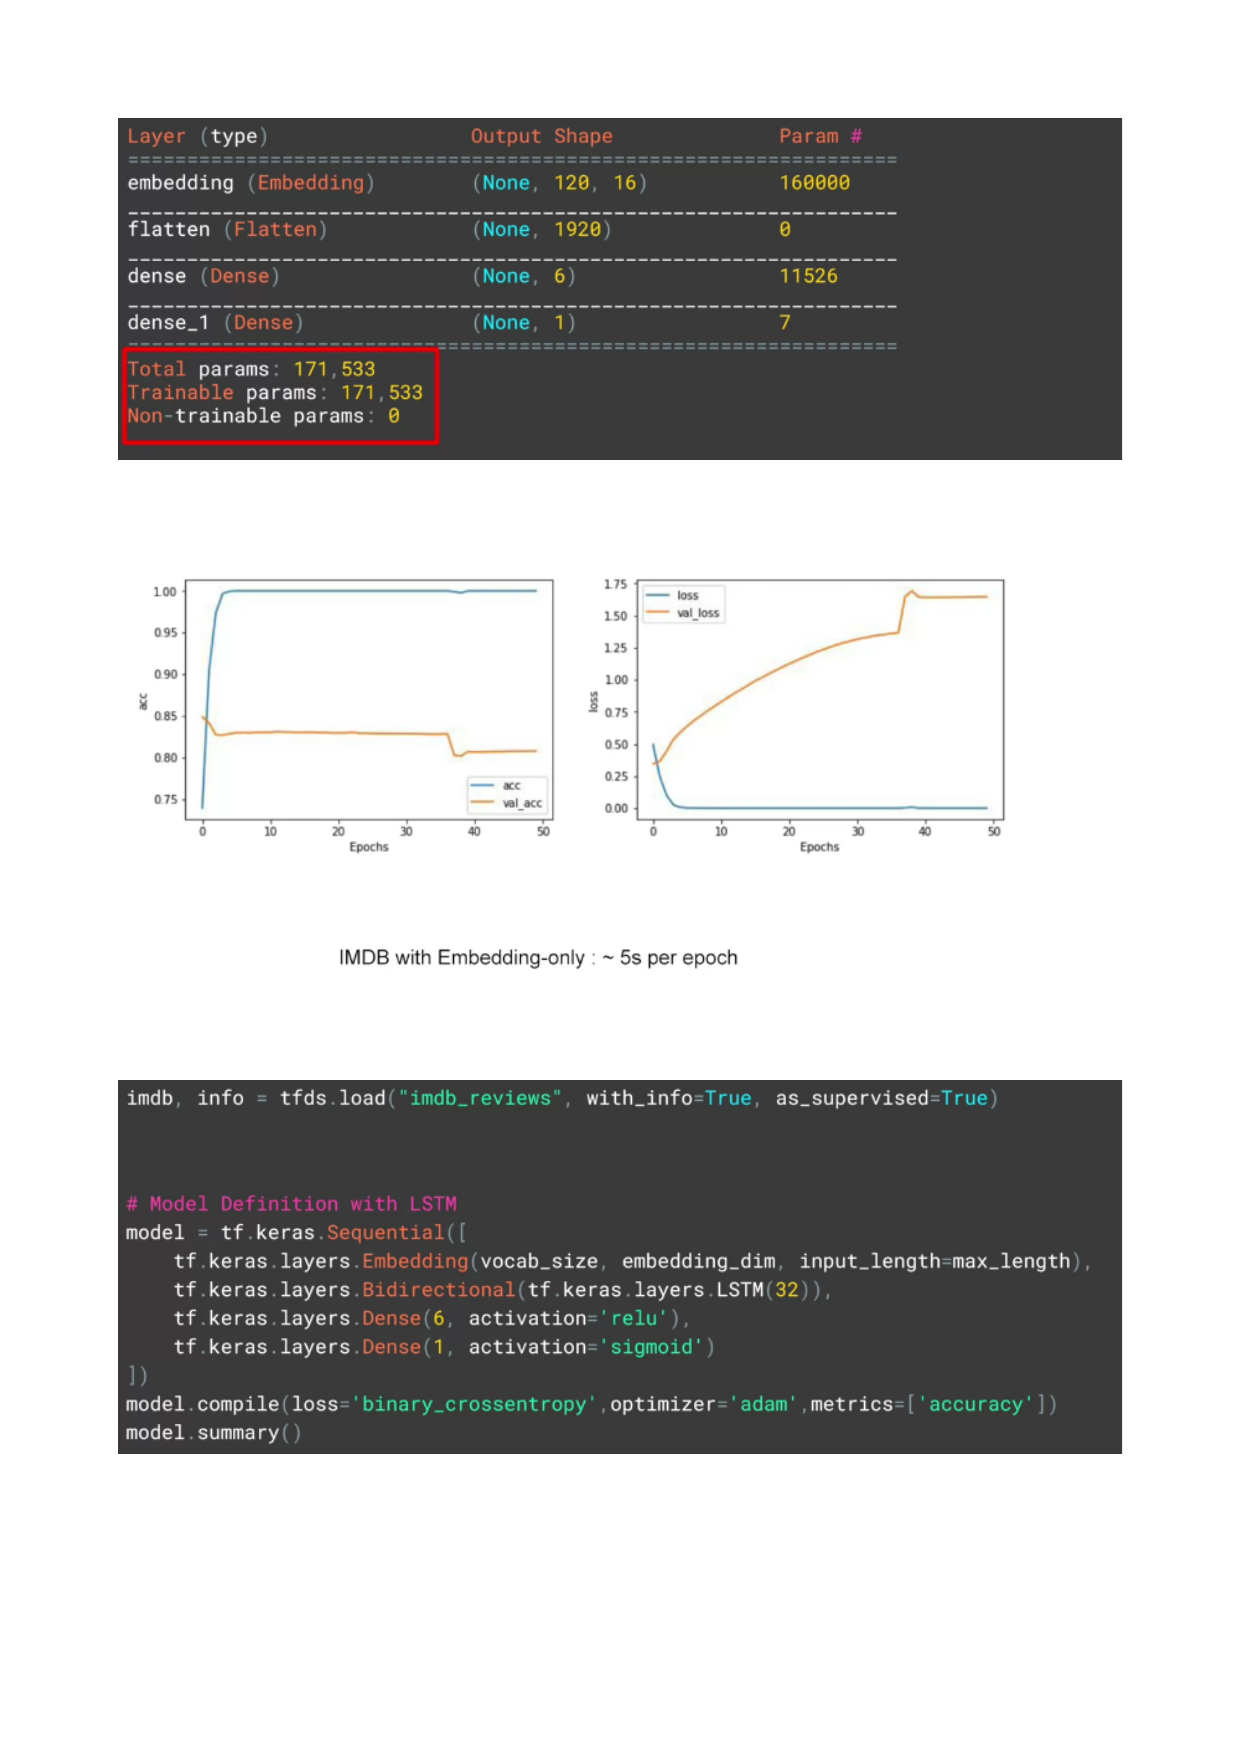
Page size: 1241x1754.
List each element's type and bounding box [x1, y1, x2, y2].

picture [118, 559, 1123, 982]
picture [118, 118, 1123, 460]
picture [118, 1080, 1123, 1454]
